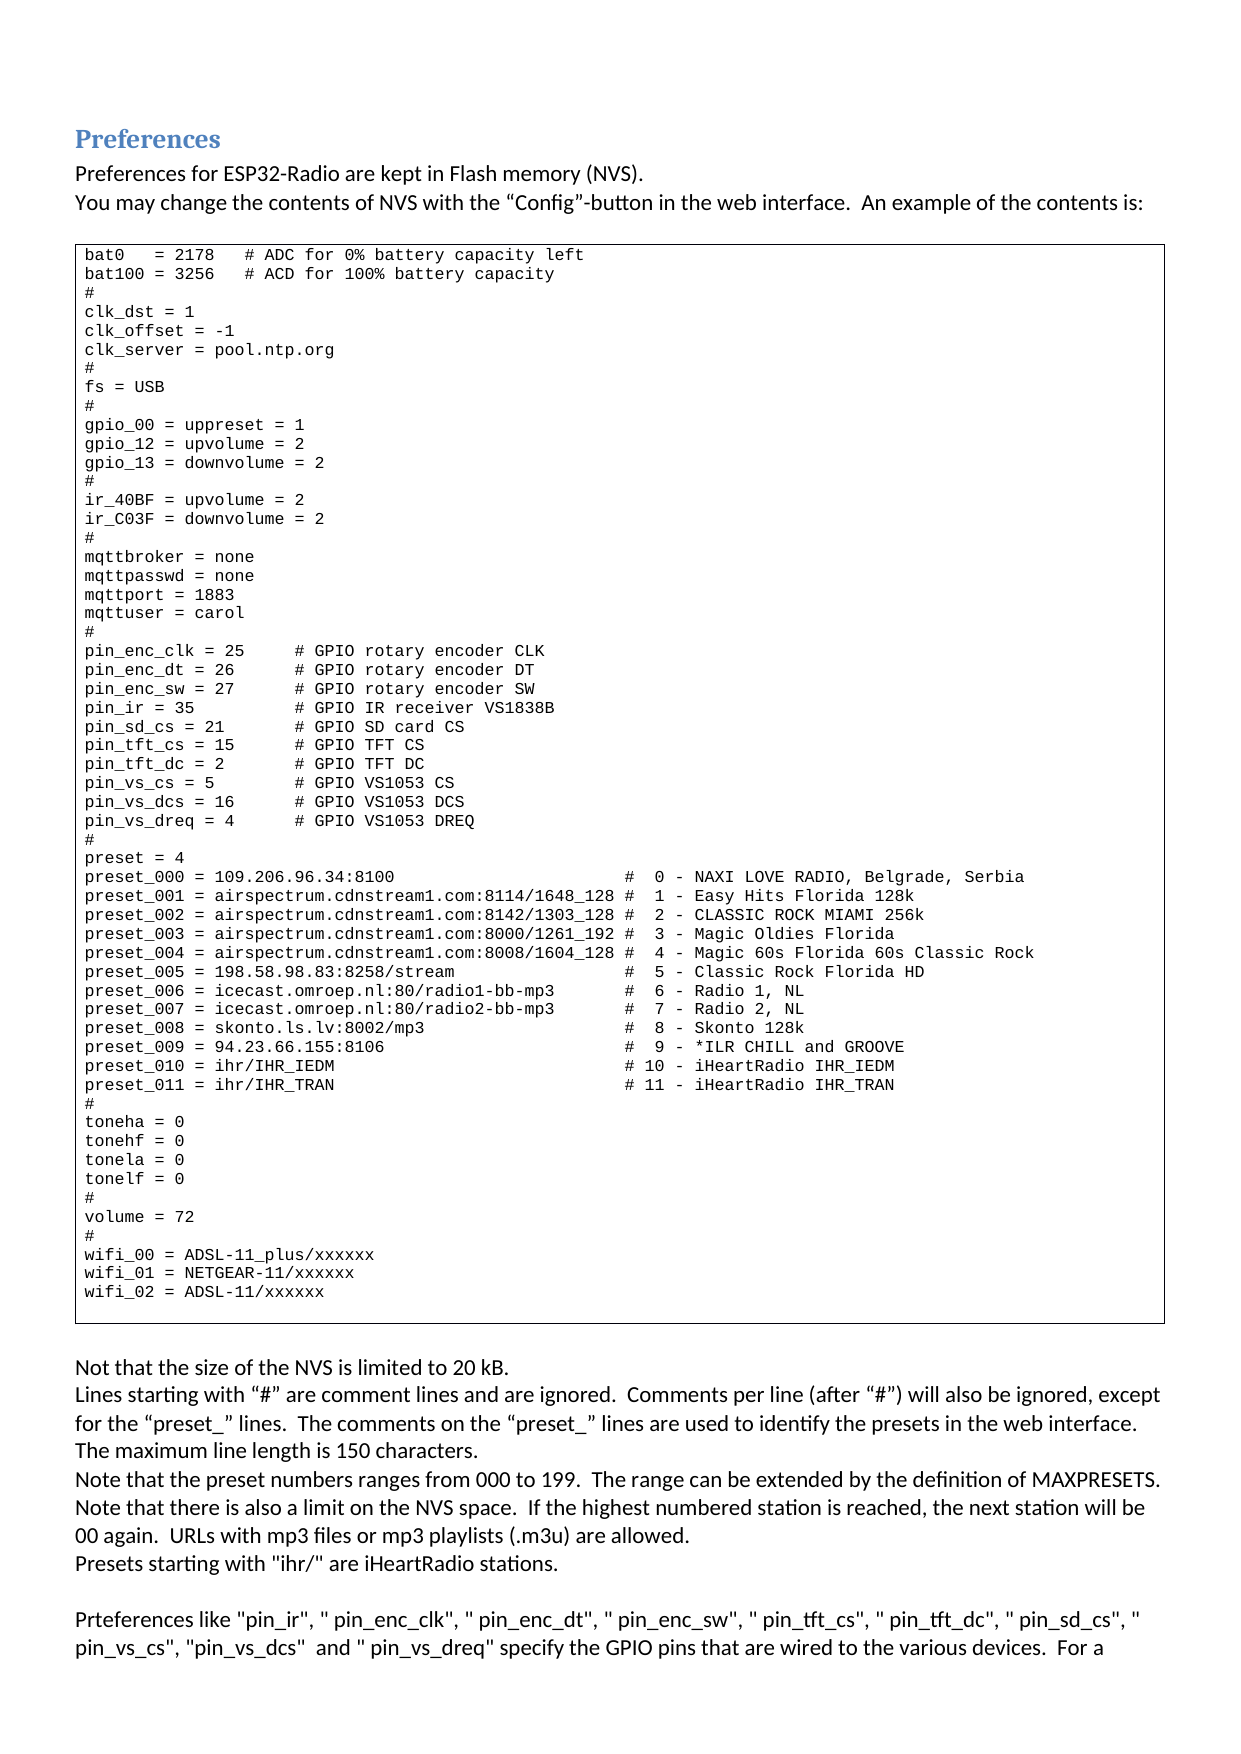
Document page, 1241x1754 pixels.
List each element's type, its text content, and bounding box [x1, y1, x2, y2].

text preset_001 = airspectrum.cdnstream1.com:8114/1648_128 # 1 - Easy Hits Florida 128k [76, 885, 1164, 903]
text toneha = 0 [76, 1111, 1164, 1130]
text volume = 72 [76, 1205, 1164, 1224]
text wifi_02 = ADSL-11/xxxxxx [76, 1281, 1164, 1303]
text preset_002 = airspectrum.cdnstream1.com:8142/1303_128 # 2 - CLASSIC ROCK MIAMI 256k [76, 903, 1164, 922]
text # [76, 526, 1164, 545]
text tonela = 0 [76, 1149, 1164, 1167]
text wifi_01 = NETGEAR-11/xxxxxx [76, 1262, 1164, 1281]
text gpio_13 = downvolume = 2 [76, 451, 1164, 470]
text pin_sd_cs = 21 # GPIO SD card CS [76, 715, 1164, 734]
text pin_vs_dreq = 4 # GPIO VS1053 DREQ [76, 809, 1164, 828]
text pin_ir = 35 # GPIO IR receiver VS1838B [76, 696, 1164, 715]
text pin_enc_sw = 27 # GPIO rotary encoder SW [76, 677, 1164, 696]
text # [76, 1186, 1164, 1205]
text clk_dst = 1 [76, 300, 1164, 319]
text tonehf = 0 [76, 1130, 1164, 1149]
text pin_vs_dcs = 16 # GPIO VS1053 DCS [76, 790, 1164, 809]
text The maximum line length is 150 characters. Note that the preset numbers ranges from 000 to 199. The range can be extended by the definition of MAXPRESETS. Note that there is also a limit on the NVS space. If the highest numbered station is reached, the next station will be 00 again. URLs with mp3 files or mp3 playlists (.m3u) are allowed. [75, 1437, 1165, 1549]
text Preferences for ESP32-Radio are kept in Flash memory (NVS). You may change the contents of NVS with the “Config”-button in the web interface. An example of the contents is: [75, 159, 1165, 216]
subtitle Preferences [75, 124, 1165, 155]
text preset_008 = skonto.ls.lv:8002/mp3 # 8 - Skonto 128k [76, 1017, 1164, 1036]
text # [76, 1224, 1164, 1243]
text Lines starting with “#” are comment lines and are ignored. Comments per line (after “#”) will also be ignored, except for the “preset_” lines. The comments on the “preset_” lines are used to identify the presets in the web interface. [75, 1381, 1165, 1437]
text bat0 = 2178 # ADC for 0% battery capacity left [76, 245, 1164, 262]
text preset_005 = 198.58.98.83:8258/stream # 5 - Classic Rock Florida HD [76, 960, 1164, 979]
text pin_enc_clk = 25 # GPIO rotary encoder CLK [76, 639, 1164, 658]
text preset_006 = icecast.omroep.nl:80/radio1-bb-mp3 # 6 - Radio 1, NL [76, 979, 1164, 998]
text # [76, 394, 1164, 413]
text bat100 = 3256 # ACD for 100% battery capacity [76, 262, 1164, 281]
text wifi_00 = ADSL-11_plus/xxxxxx [76, 1243, 1164, 1262]
text # [76, 621, 1164, 639]
text gpio_12 = upvolume = 2 [76, 432, 1164, 451]
text preset_009 = 94.23.66.155:8106 # 9 - *ILR CHILL and GROOVE [76, 1036, 1164, 1054]
text preset_003 = airspectrum.cdnstream1.com:8000/1261_192 # 3 - Magic Oldies Florida [76, 922, 1164, 941]
text # [76, 828, 1164, 847]
text preset_004 = airspectrum.cdnstream1.com:8008/1604_128 # 4 - Magic 60s Florida 60s Classic Rock [76, 941, 1164, 960]
text preset_011 = ihr/IHR_TRAN # 11 - iHeartRadio IHR_TRAN [76, 1073, 1164, 1092]
text ir_40BF = upvolume = 2 [76, 489, 1164, 508]
text ir_C03F = downvolume = 2 [76, 508, 1164, 526]
text # [76, 357, 1164, 376]
text # [76, 1092, 1164, 1111]
text mqttpasswd = none [76, 564, 1164, 583]
text mqttbroker = none [76, 545, 1164, 564]
text Prteferences like "pin_ir", " pin_enc_clk", " pin_enc_dt", " pin_enc_sw", " pin_tft_cs", " pin_tft_dc", " pin_sd_cs", " pin_vs_cs", "pin_vs_dcs" and " pin_vs_dreq" specify the GPIO pins that are wired to the various devices. For a [75, 1605, 1165, 1661]
text # [76, 470, 1164, 489]
text Not that the size of the NVS is limited to 20 kB. [75, 1353, 1165, 1381]
text fs = USB [76, 376, 1164, 394]
text preset_000 = 109.206.96.34:8100 # 0 - NAXI LOVE RADIO, Belgrade, Serbia [76, 866, 1164, 885]
text # [76, 281, 1164, 300]
text Presets starting with "ihr/" are iHeartRadio stations. [75, 1549, 1165, 1577]
text clk_offset = -1 [76, 319, 1164, 338]
text preset = 4 [76, 847, 1164, 866]
text clk_server = pool.ntp.org [76, 338, 1164, 357]
text gpio_00 = uppreset = 1 [76, 413, 1164, 432]
text pin_tft_cs = 15 # GPIO TFT CS [76, 734, 1164, 753]
text preset_010 = ihr/IHR_IEDM # 10 - iHeartRadio IHR_IEDM [76, 1054, 1164, 1073]
text pin_tft_dc = 2 # GPIO TFT DC [76, 753, 1164, 772]
text mqttport = 1883 [76, 583, 1164, 602]
text tonelf = 0 [76, 1167, 1164, 1186]
text pin_vs_cs = 5 # GPIO VS1053 CS [76, 772, 1164, 790]
text preset_007 = icecast.omroep.nl:80/radio2-bb-mp3 # 7 - Radio 2, NL [76, 998, 1164, 1017]
text pin_enc_dt = 26 # GPIO rotary encoder DT [76, 658, 1164, 677]
text mqttuser = carol [76, 602, 1164, 621]
